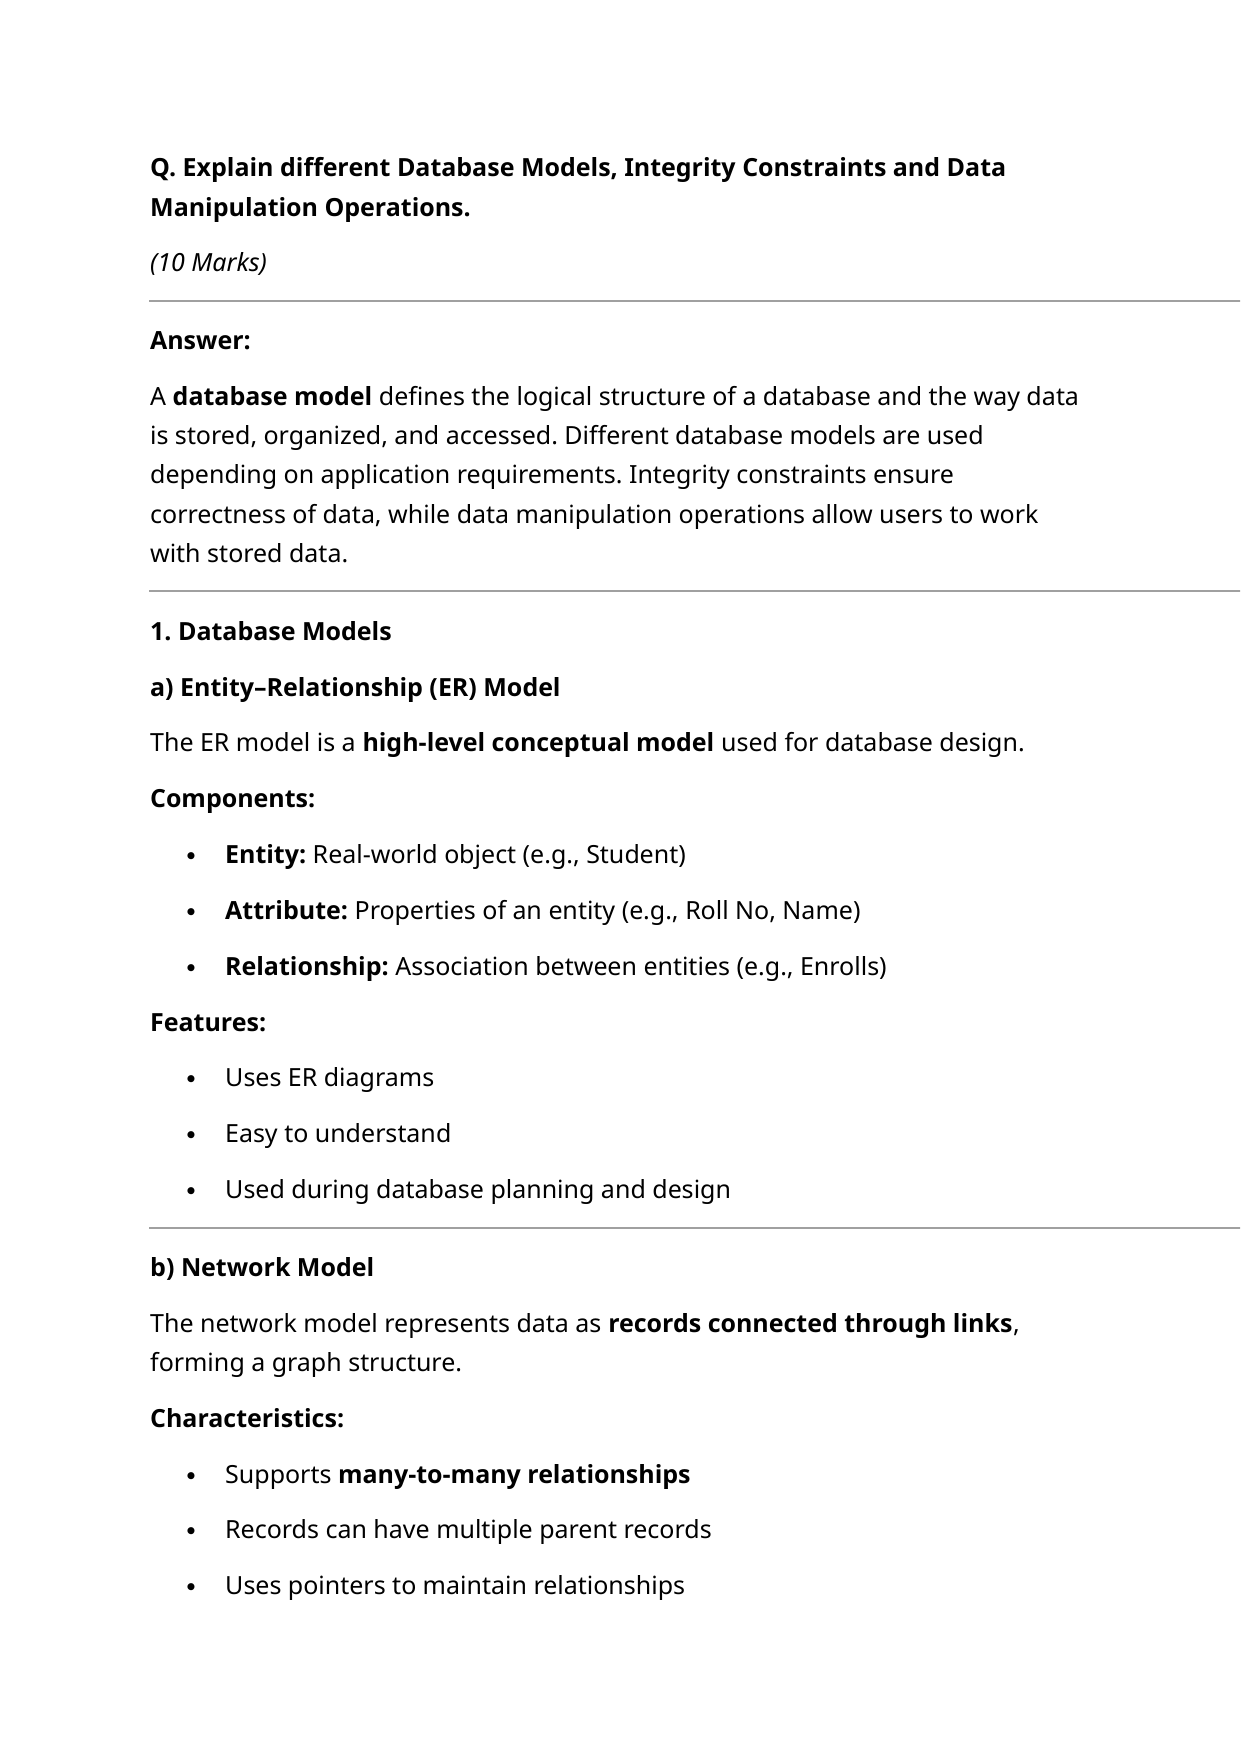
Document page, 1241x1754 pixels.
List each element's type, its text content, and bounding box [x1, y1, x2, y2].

text 1. Database Models [150, 613, 1090, 647]
text Characteristics: [150, 1400, 1090, 1434]
list Supports many-to-many relationships [187, 1456, 1090, 1490]
list Uses ER diagrams [187, 1060, 1090, 1094]
text Answer: [150, 323, 1090, 357]
list Records can have multiple parent records [187, 1512, 1090, 1546]
text The network model represents data as records connected through links, forming a graph structure. [150, 1305, 1090, 1379]
text b) Network Model [150, 1249, 1090, 1284]
text Features: [150, 1004, 1090, 1038]
list Relationship: Association between entities (e.g., Enrolls) [187, 948, 1090, 982]
text Components: [150, 781, 1090, 815]
text A database model defines the logical structure of a database and the way data is stored, organized, and accessed. Different database models are used depending on application requirements. Integrity constraints ensure correctness of data, while data manipulation operations allow users to work with stored data. [150, 379, 1090, 569]
text Q. Explain different Database Models, Integrity Constraints and Data Manipulation Operations. [150, 150, 1090, 223]
text a) Entity–Relationship (ER) Model [150, 669, 1090, 703]
text (10 Marks) [150, 245, 1090, 279]
list Entity: Real-world object (e.g., Student) [187, 837, 1090, 871]
list Attribute: Properties of an entity (e.g., Roll No, Name) [187, 892, 1090, 927]
list Uses pointers to maintain relationships [187, 1568, 1090, 1602]
list Easy to understand [187, 1116, 1090, 1150]
text The ER model is a high-level conceptual model used for database design. [150, 725, 1090, 759]
list Used during database planning and design [187, 1172, 1090, 1206]
